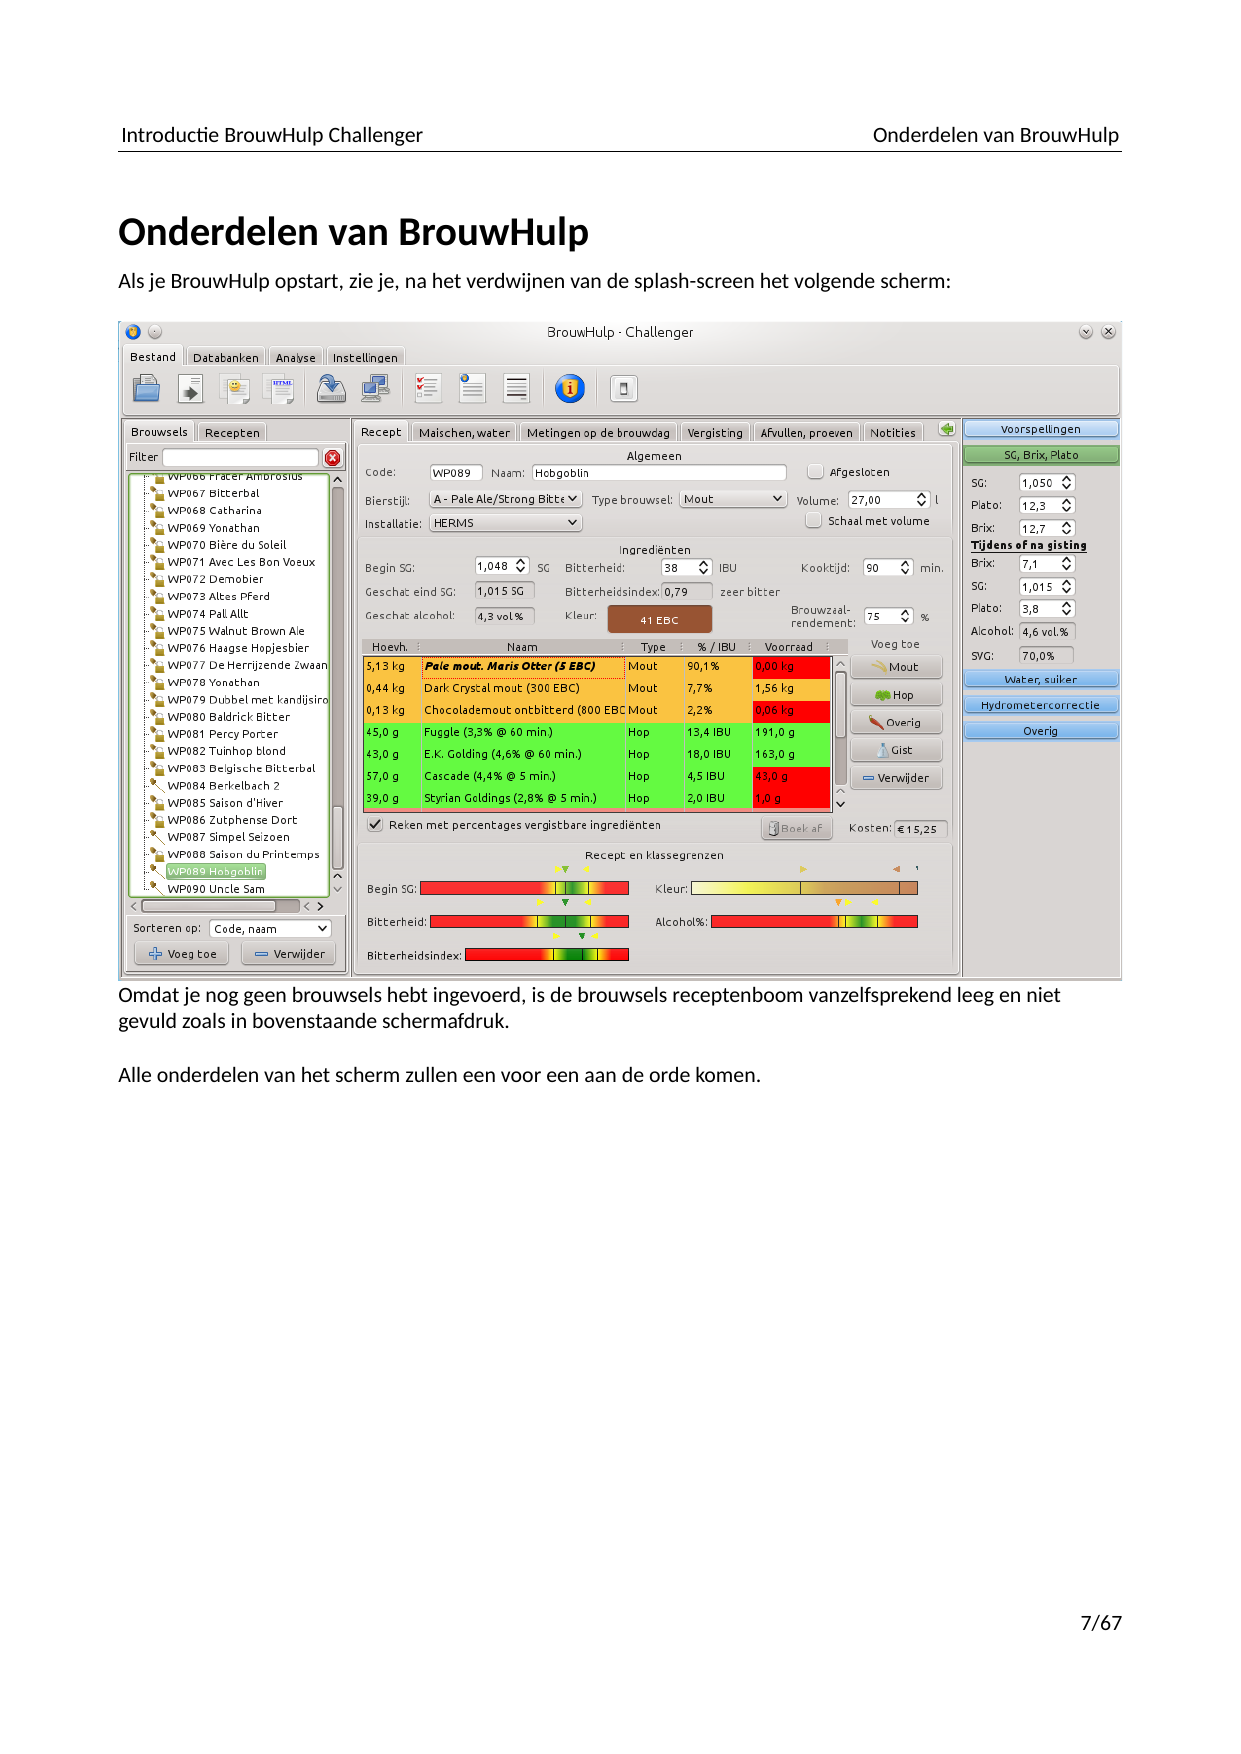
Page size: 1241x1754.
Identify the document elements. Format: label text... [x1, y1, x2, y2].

text Omdat je nog geen brouwsels hebt ingevoerd, is de brouwsels receptenboom vanzelfsprekend leeg en niet gevuld zoals in bovenstaande schermafdruk. [118, 981, 1122, 1034]
subtitle Onderdelen van BrouwHulp [118, 205, 1122, 255]
picture [118, 321, 1123, 981]
text Als je BrouwHulp opstart, zie je, na het verdwijnen van de splash-screen het volgende scherm: [118, 268, 1122, 294]
text Alle onderdelen van het scherm zullen een voor een aan de orde komen. [118, 1061, 1122, 1088]
